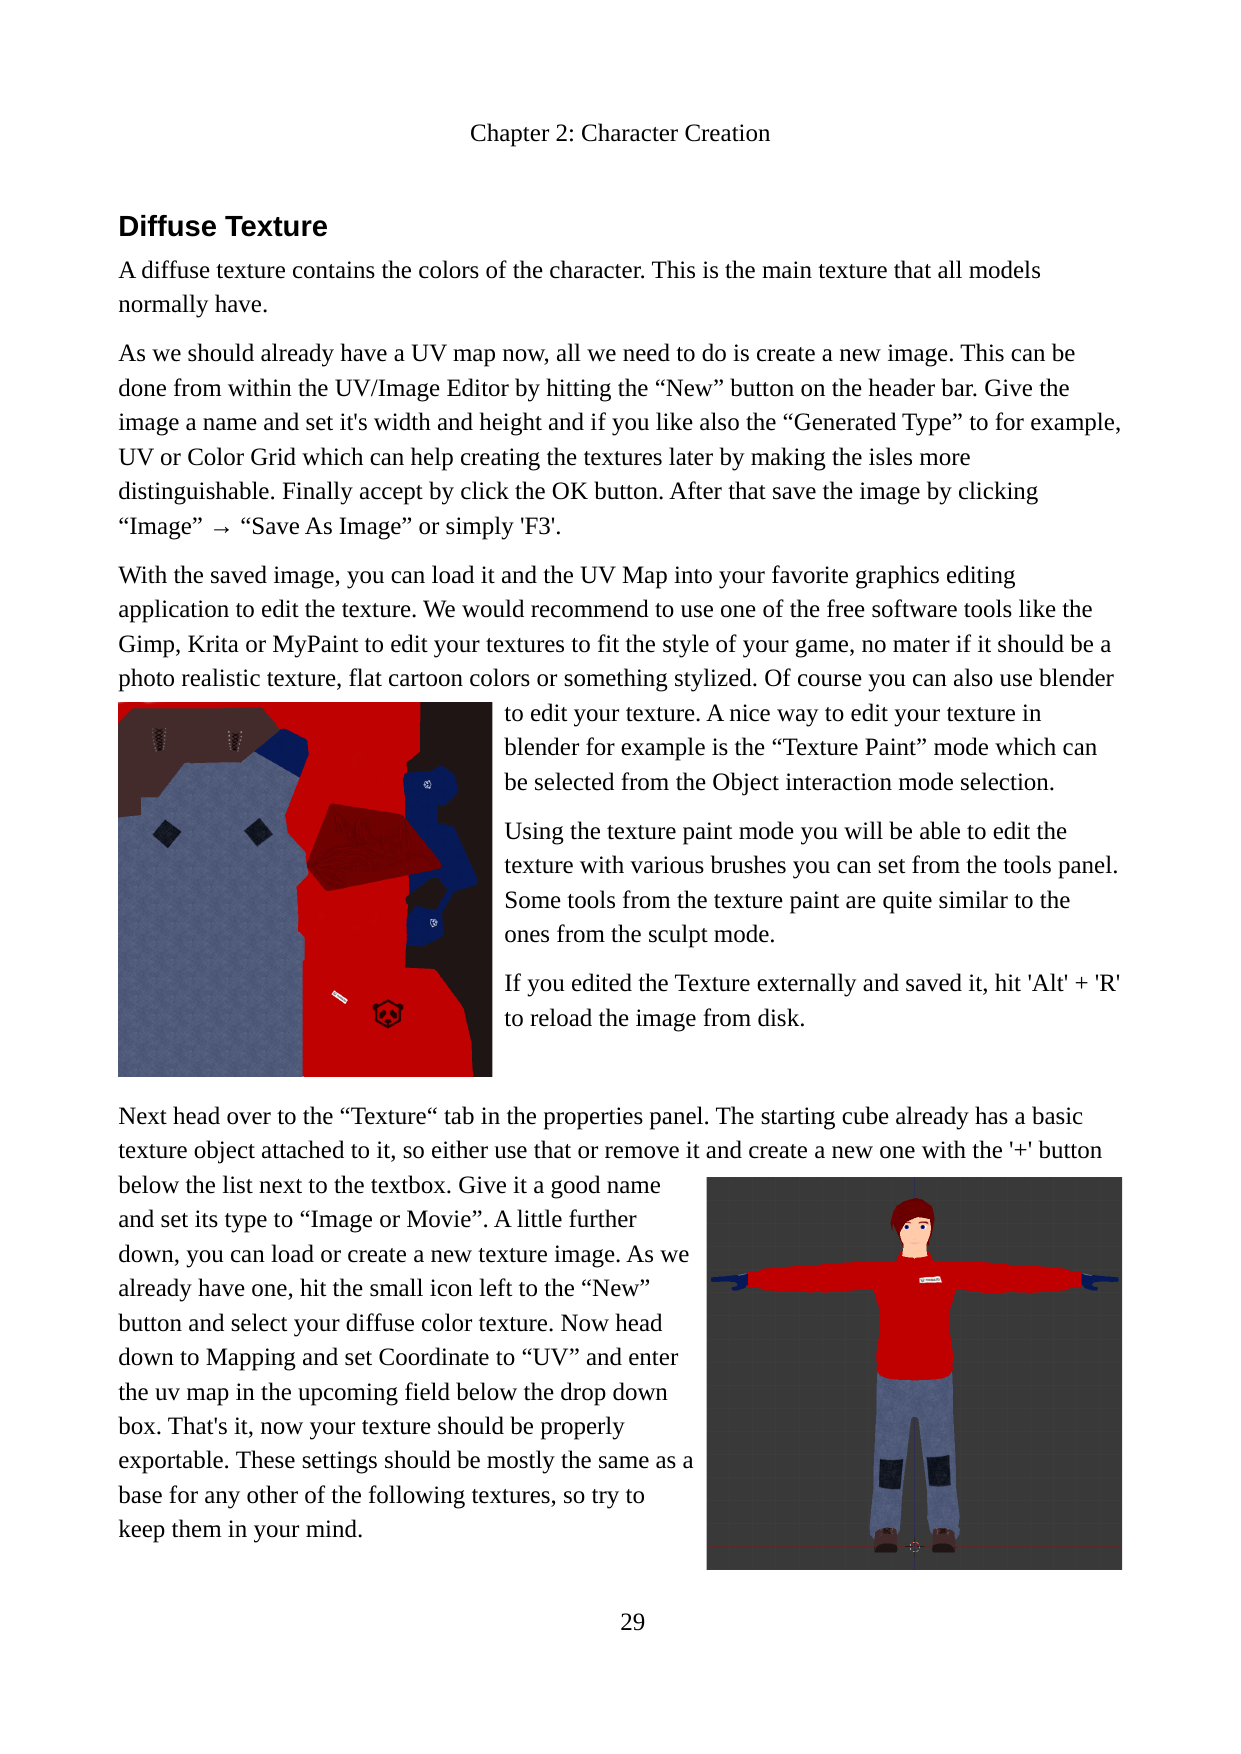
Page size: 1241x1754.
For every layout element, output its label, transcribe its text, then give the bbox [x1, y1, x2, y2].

picture [706, 1177, 1123, 1570]
picture [118, 702, 493, 1077]
text With the saved image, you can load it and the UV Map into your favorite graphics editing application to edit the texture. We would recommend to use one of the free software tools like the Gimp, Krita or MyPaint to edit your textures to fit the style of your game, no mater if it should be a photo realistic texture, flat cartoon colors or something stylized. Of course you can also use blender to edit your texture. A nice way to edit your texture in blender for example is the “Texture Paint” mode which can be selected from the Object interaction mode selection. [118, 560, 1122, 795]
text As we should already have a UV map now, all we need to do is create a new image. This can be done from within the UV/Image Editor by hitting the “New” button on the header bar. Give the image a name and set it's width and height and if you like also the “Generated Type” to for example, UV or Color Grid which can help creating the textures later by making the isles more distinguishable. Finally accept by click the OK button. After that save the image by clicking “Image” → “Save As Image” or simply 'F3'. [118, 338, 1122, 539]
text A diffuse texture contains the colors of the character. This is the main texture that all models normally have. [118, 255, 1122, 318]
text Using the texture paint mode you will be able to edit the texture with various brushes you can set from the tools panel. Some tools from the texture paint are quite similar to the ones from the sculpt mode. [493, 816, 1122, 948]
text If you edited the Texture externally and saved it, hit 'Alt' + 'R' to reload the image from disk. [493, 968, 1122, 1031]
text Next head over to the “Texture“ tab in the properties panel. The starting cube already has a basic texture object attached to it, so either use that or remove it and create a new one with the '+' button below the list next to the textbox. Give it a good name and set its type to “Image or Movie”. A little further down, you can load or create a new texture image. As we already have one, hit the small icon left to the “New” button and select your diffuse color texture. Now head down to Mapping and set Coordinate to “UV” and enter the uv map in the upcoming field below the drop down box. That's it, now your texture should be properly exportable. These settings should be mostly the same as a base for any other of the following textures, so try to keep them in your mind. [118, 1101, 1122, 1543]
subtitle Diffuse Texture [118, 209, 1122, 242]
